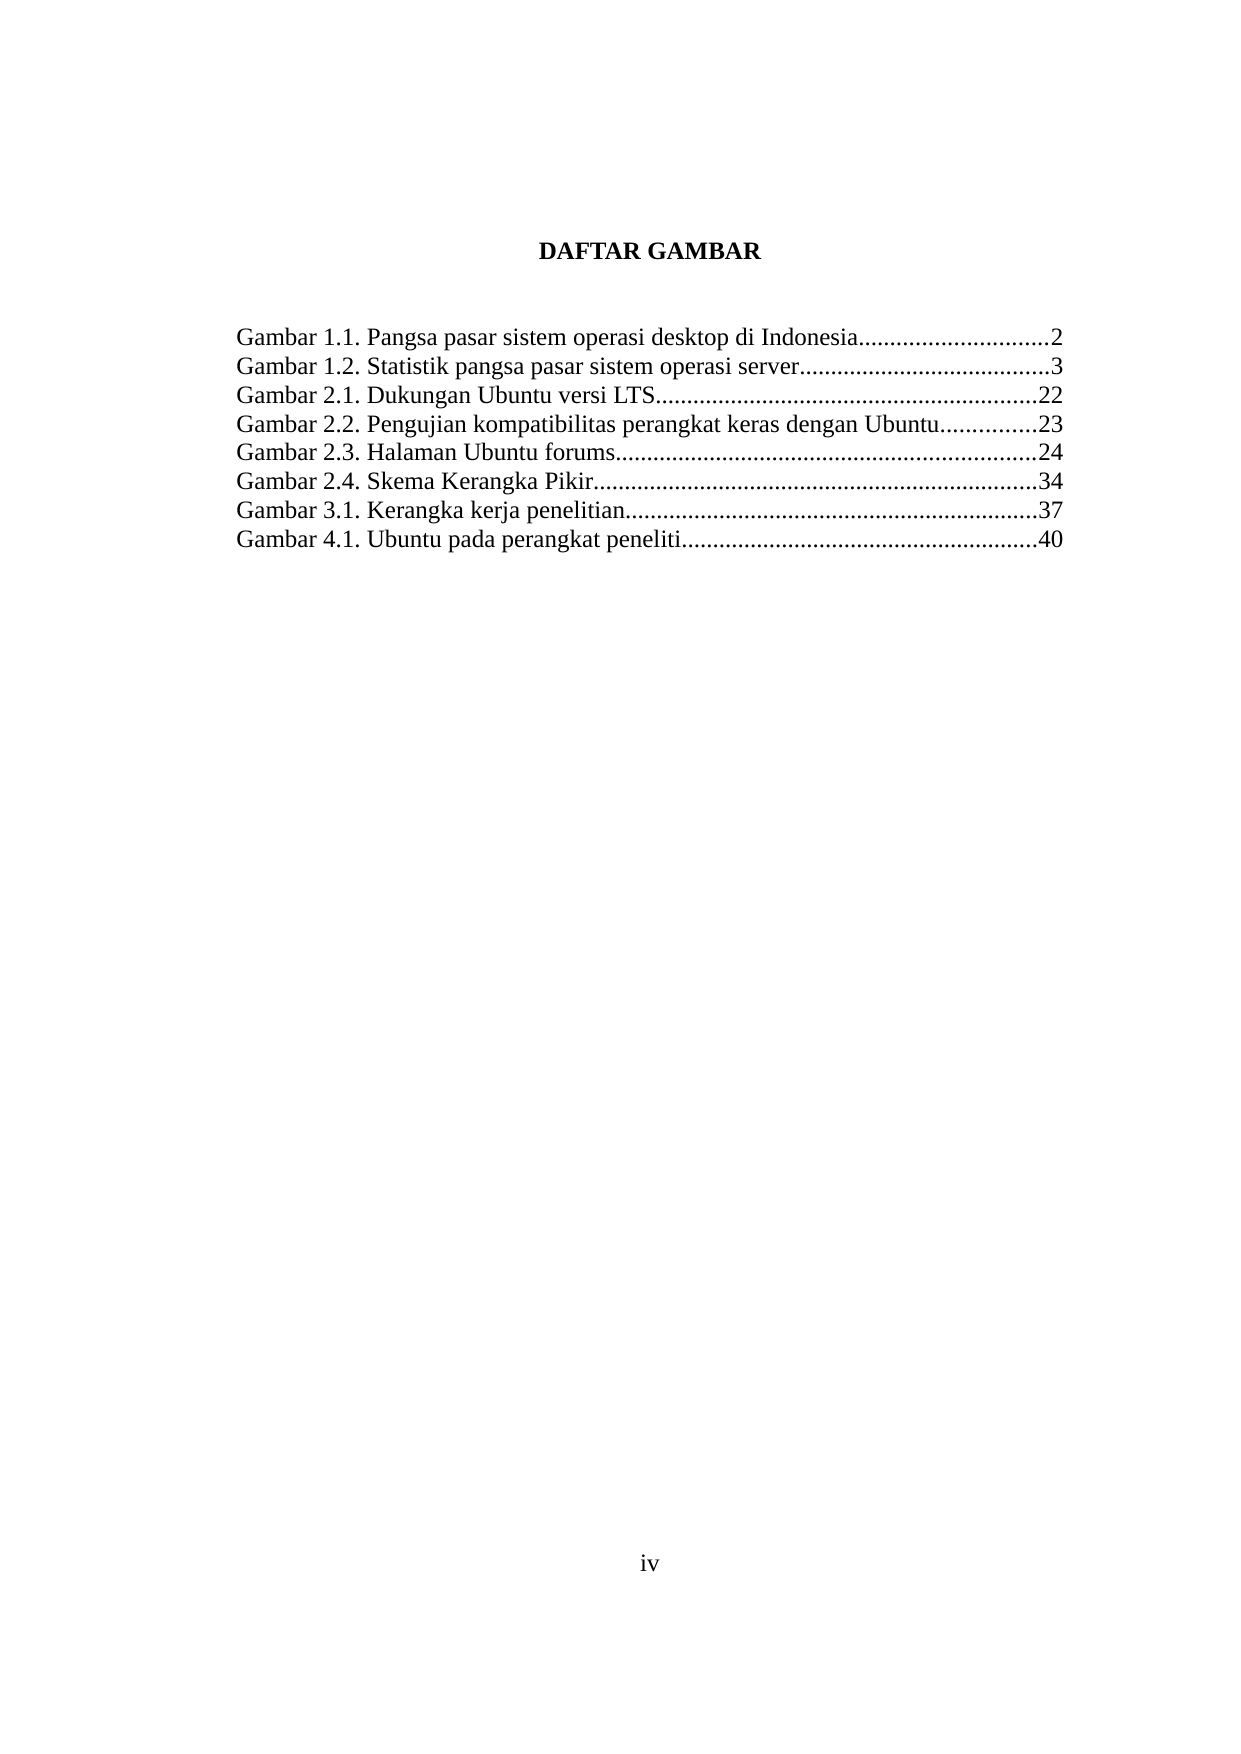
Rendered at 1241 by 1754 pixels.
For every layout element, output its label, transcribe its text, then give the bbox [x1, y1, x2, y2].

text Gambar 2.4. Skema Kerangka Pikir 34 [236, 466, 1063, 495]
text Gambar 2.2. Pengujian kompatibilitas perangkat keras dengan Ubuntu 23 [236, 409, 1063, 437]
text Gambar 4.1. Ubuntu pada perangkat peneliti 40 [236, 524, 1063, 552]
text Gambar 3.1. Kerangka kerja penelitian 37 [236, 495, 1063, 524]
text Gambar 1.2. Statistik pangsa pasar sistem operasi server 3 [236, 351, 1063, 380]
text Gambar 1.1. Pangsa pasar sistem operasi desktop di Indonesia 2 [236, 322, 1063, 351]
text Gambar 2.1. Dukungan Ubuntu versi LTS 22 [236, 380, 1063, 409]
text Gambar 2.3. Halaman Ubuntu forums 24 [236, 437, 1063, 466]
subtitle DAFTAR GAMBAR [236, 236, 1063, 265]
